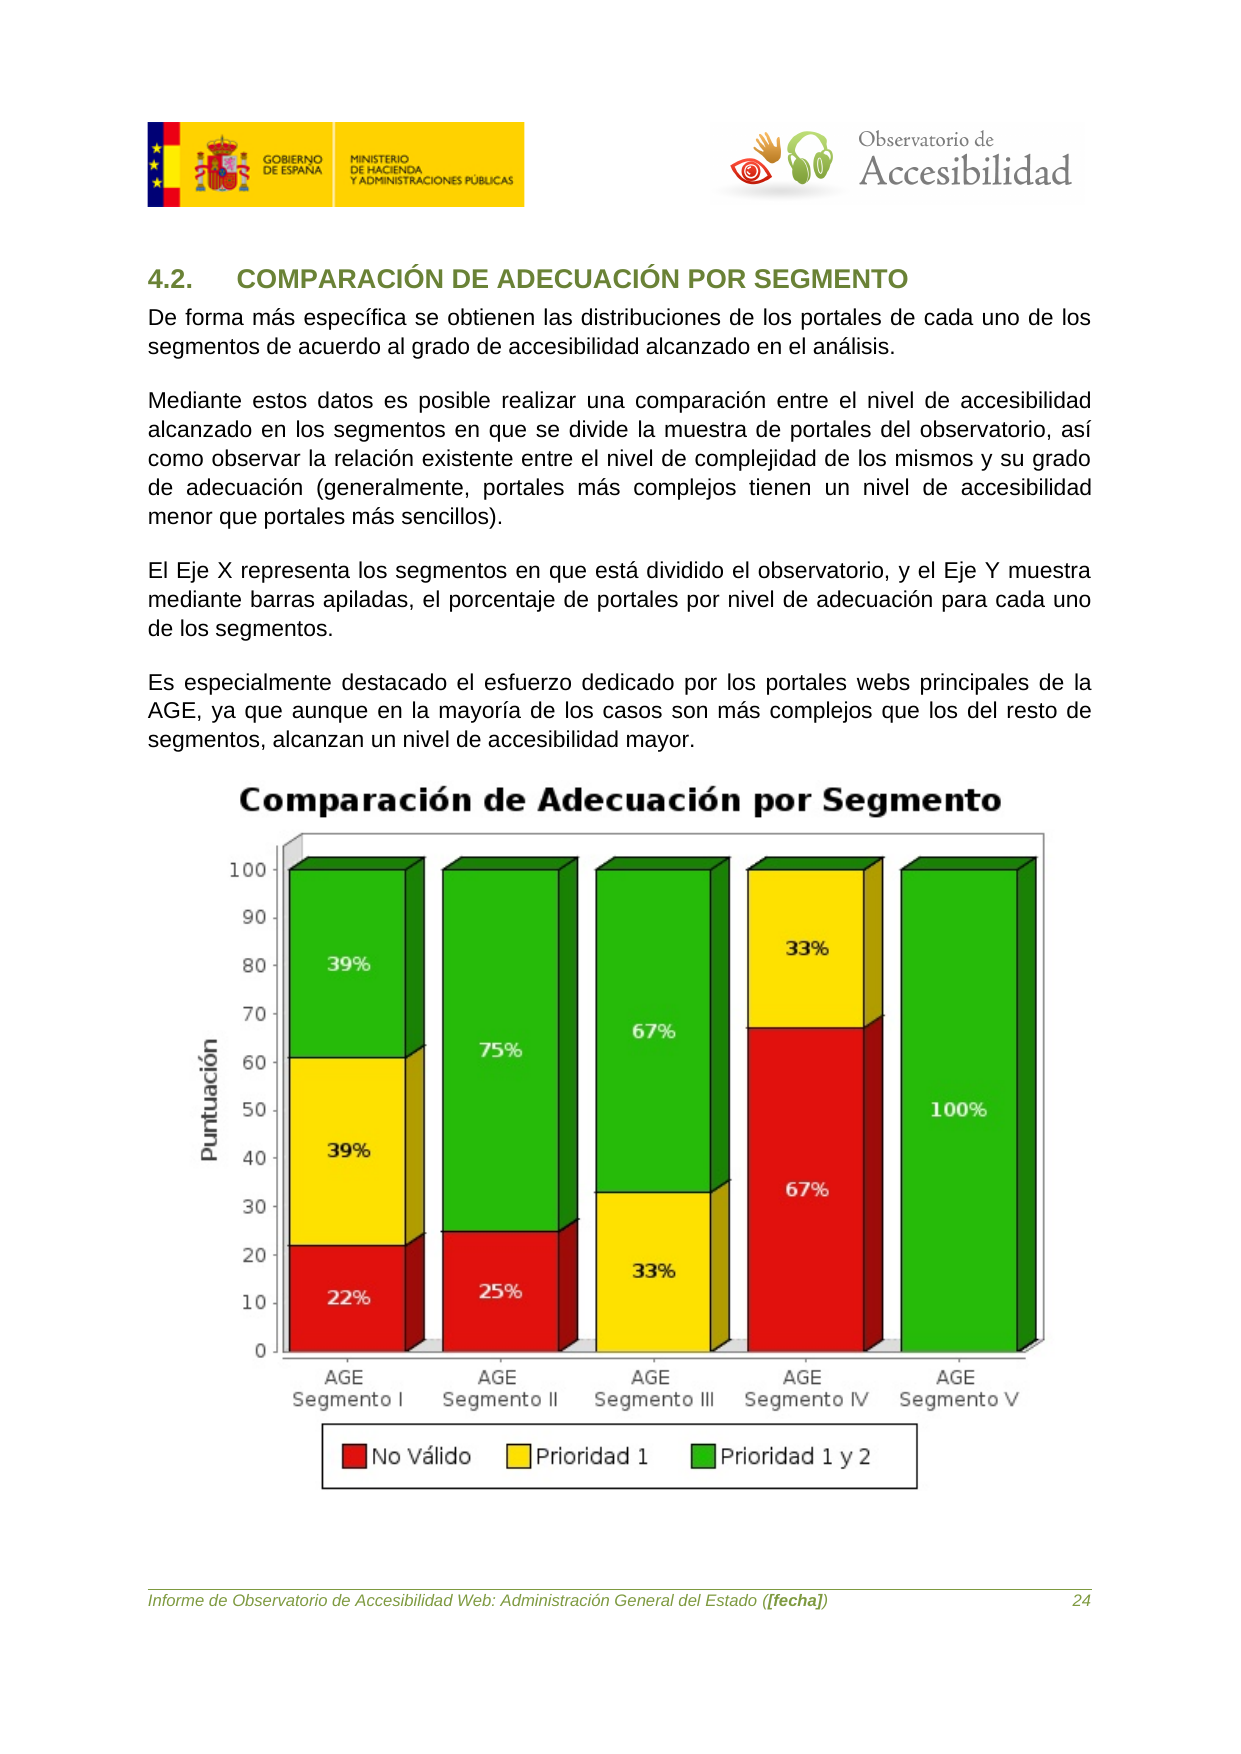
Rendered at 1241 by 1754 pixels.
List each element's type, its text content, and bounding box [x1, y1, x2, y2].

list Comparación de adecuación por segmento [148, 263, 1092, 294]
picture [178, 780, 1062, 1491]
text Mediante estos datos es posible realizar una comparación entre el nivel de accesibilidad alcanzado en los segmentos en que se divide la muestra de portales del observatorio, así como observar la relación existente entre el nivel de complejidad de los mismos y su grado de adecuación (generalmente, portales más complejos tienen un nivel de accesibilidad menor que portales más sencillos). [148, 387, 1092, 529]
text Es especialmente destacado el esfuerzo dedicado por los portales webs principales de la AGE, ya que aunque en la mayoría de los casos son más complejos que los del resto de segmentos, alcanzan un nivel de accesibilidad mayor. [148, 668, 1092, 753]
text De forma más específica se obtienen las distribuciones de los portales de cada uno de los segmentos de acuerdo al grado de accesibilidad alcanzado en el análisis. [148, 304, 1092, 359]
text El Eje X representa los segmentos en que está dividido el observatorio, y el Eje Y muestra mediante barras apiladas, el porcentaje de portales por nivel de adecuación para cada uno de los segmentos. [148, 557, 1092, 641]
picture [710, 122, 1086, 205]
picture [147, 122, 525, 207]
